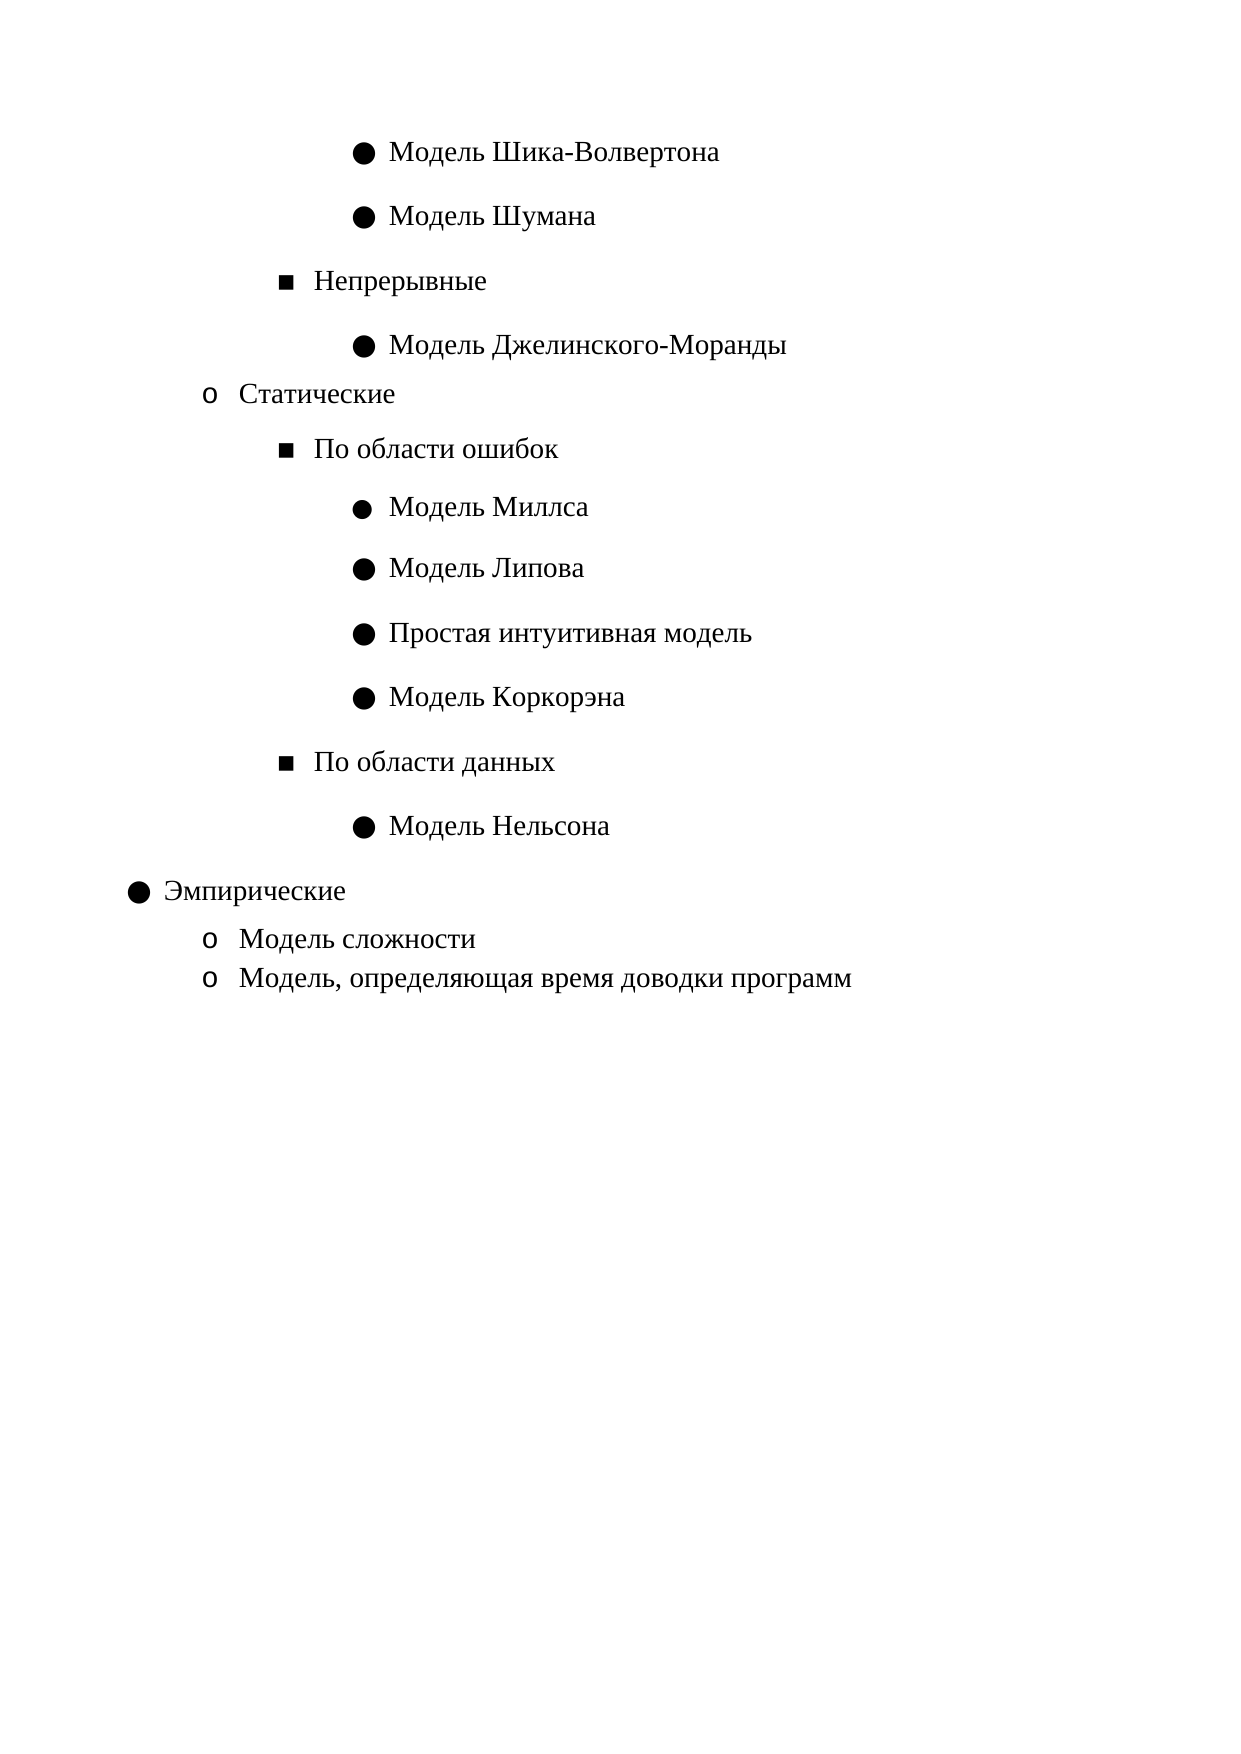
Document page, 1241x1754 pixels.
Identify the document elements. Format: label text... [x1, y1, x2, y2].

list Эмпирические [126, 857, 1181, 917]
list Модель Нельсона [351, 793, 1181, 852]
list По области ошибок [276, 415, 1181, 475]
list Статические [201, 376, 1181, 412]
list Модель, определяющая время доводки программ [201, 960, 1181, 996]
list Модель Коркорэна [351, 664, 1181, 723]
list Модель Шумана [351, 183, 1181, 242]
list Модель Джелинского-Моранды [351, 312, 1181, 371]
list По области данных [276, 728, 1181, 788]
list Модель сложности [201, 922, 1181, 958]
list Непрерывные [276, 247, 1181, 307]
list Модель Миллса [351, 479, 1181, 531]
list Модель Шика-Волвертона [351, 118, 1181, 178]
list Простая интуитивная модель [351, 599, 1181, 659]
list Модель Липова [351, 535, 1181, 594]
